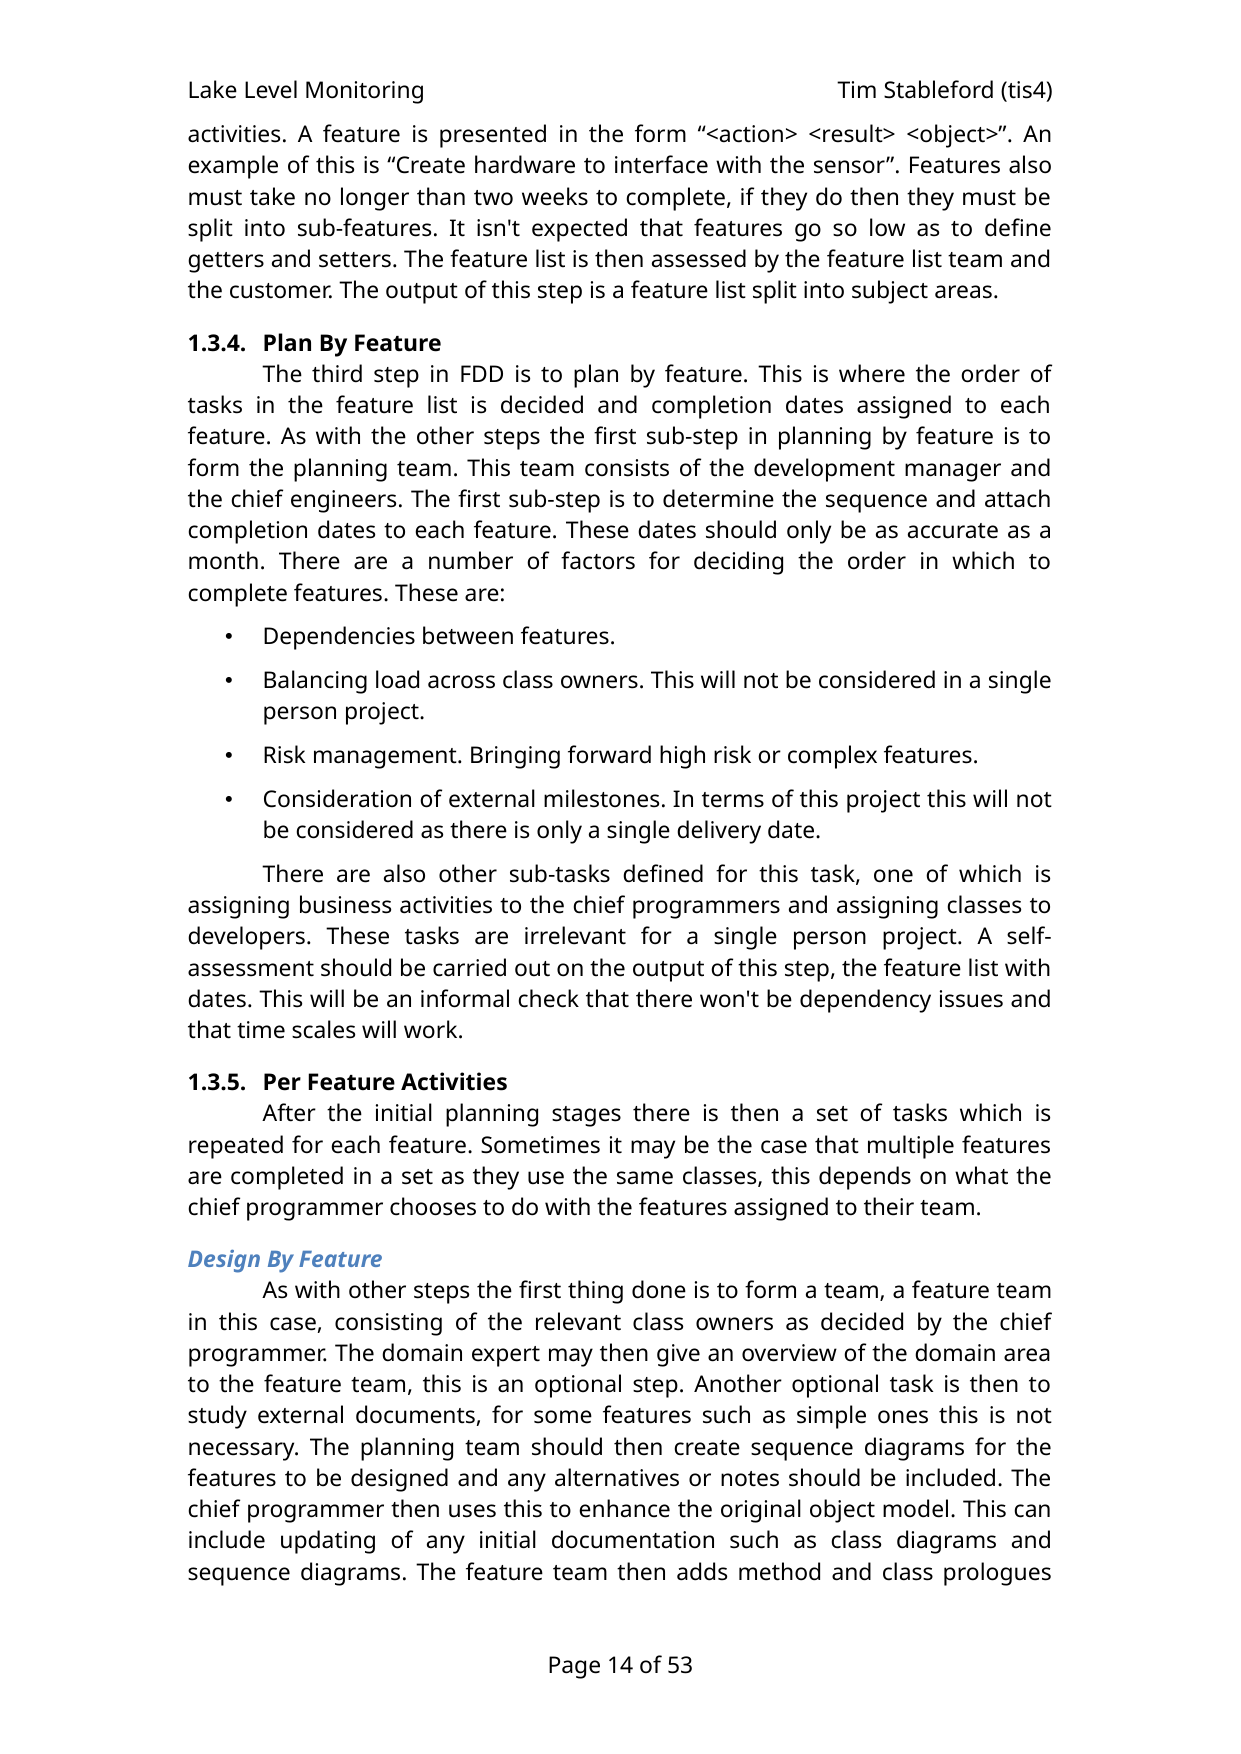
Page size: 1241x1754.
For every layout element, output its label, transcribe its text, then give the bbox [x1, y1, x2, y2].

text The third step in FDD is to plan by feature. This is where the order of tasks in the feature list is decided and completion dates assigned to each feature. As with the other steps the first sub-step in planning by feature is to form the planning team. This team consists of the development manager and the chief engineers. The first sub-step is to determine the sequence and attach completion dates to each feature. These dates should only be as accurate as a month. There are a number of factors for deciding the order in which to complete features. These are: [187, 358, 1053, 608]
subtitle Design By Feature [187, 1243, 1053, 1274]
list Risk management. Bringing forward high risk or complex features. [225, 739, 1053, 770]
text After the initial planning stages there is then a set of tasks which is repeated for each feature. Sometimes it may be the case that multiple features are completed in a set as they use the same classes, this depends on what the chief programmer chooses to do with the features assigned to their team. [187, 1097, 1053, 1222]
list Consideration of external milestones. In terms of this project this will not be considered as there is only a single delivery date. [225, 783, 1053, 845]
list Dependencies between features. [225, 620, 1053, 651]
list Balancing load across class owners. This will not be considered in a single person project. [225, 664, 1053, 726]
subtitle Plan By Feature [187, 326, 1053, 358]
text There are also other sub-tasks defined for this task, one of which is assigning business activities to the chief programmers and assigning classes to developers. These tasks are irrelevant for a single person project. A self-assessment should be carried out on the output of this step, the feature list with dates. This will be an informal check that there won't be dependency issues and that time scales will work. [187, 858, 1053, 1045]
subtitle Per Feature Activities [187, 1066, 1053, 1097]
text As with other steps the first thing done is to form a team, a feature team in this case, consisting of the relevant class owners as decided by the chief programmer. The domain expert may then give an overview of the domain area to the feature team, this is an optional step. Another optional task is then to study external documents, for some features such as simple ones this is not necessary. The planning team should then create sequence diagrams for the features to be designed and any alternatives or notes should be included. The chief programmer then uses this to enhance the original object model. This can include updating of any initial documentation such as class diagrams and sequence diagrams. The feature team then adds method and class prologues [187, 1274, 1053, 1587]
text activities. A feature is presented in the form “<action> <result> <object>”. An example of this is “Create hardware to interface with the sensor”. Features also must take no longer than two weeks to complete, if they do then they must be split into sub-features. It isn't expected that features go so low as to define getters and setters. The feature list is then assessed by the feature list team and the customer. The output of this step is a feature list split into subject areas. [187, 118, 1053, 306]
